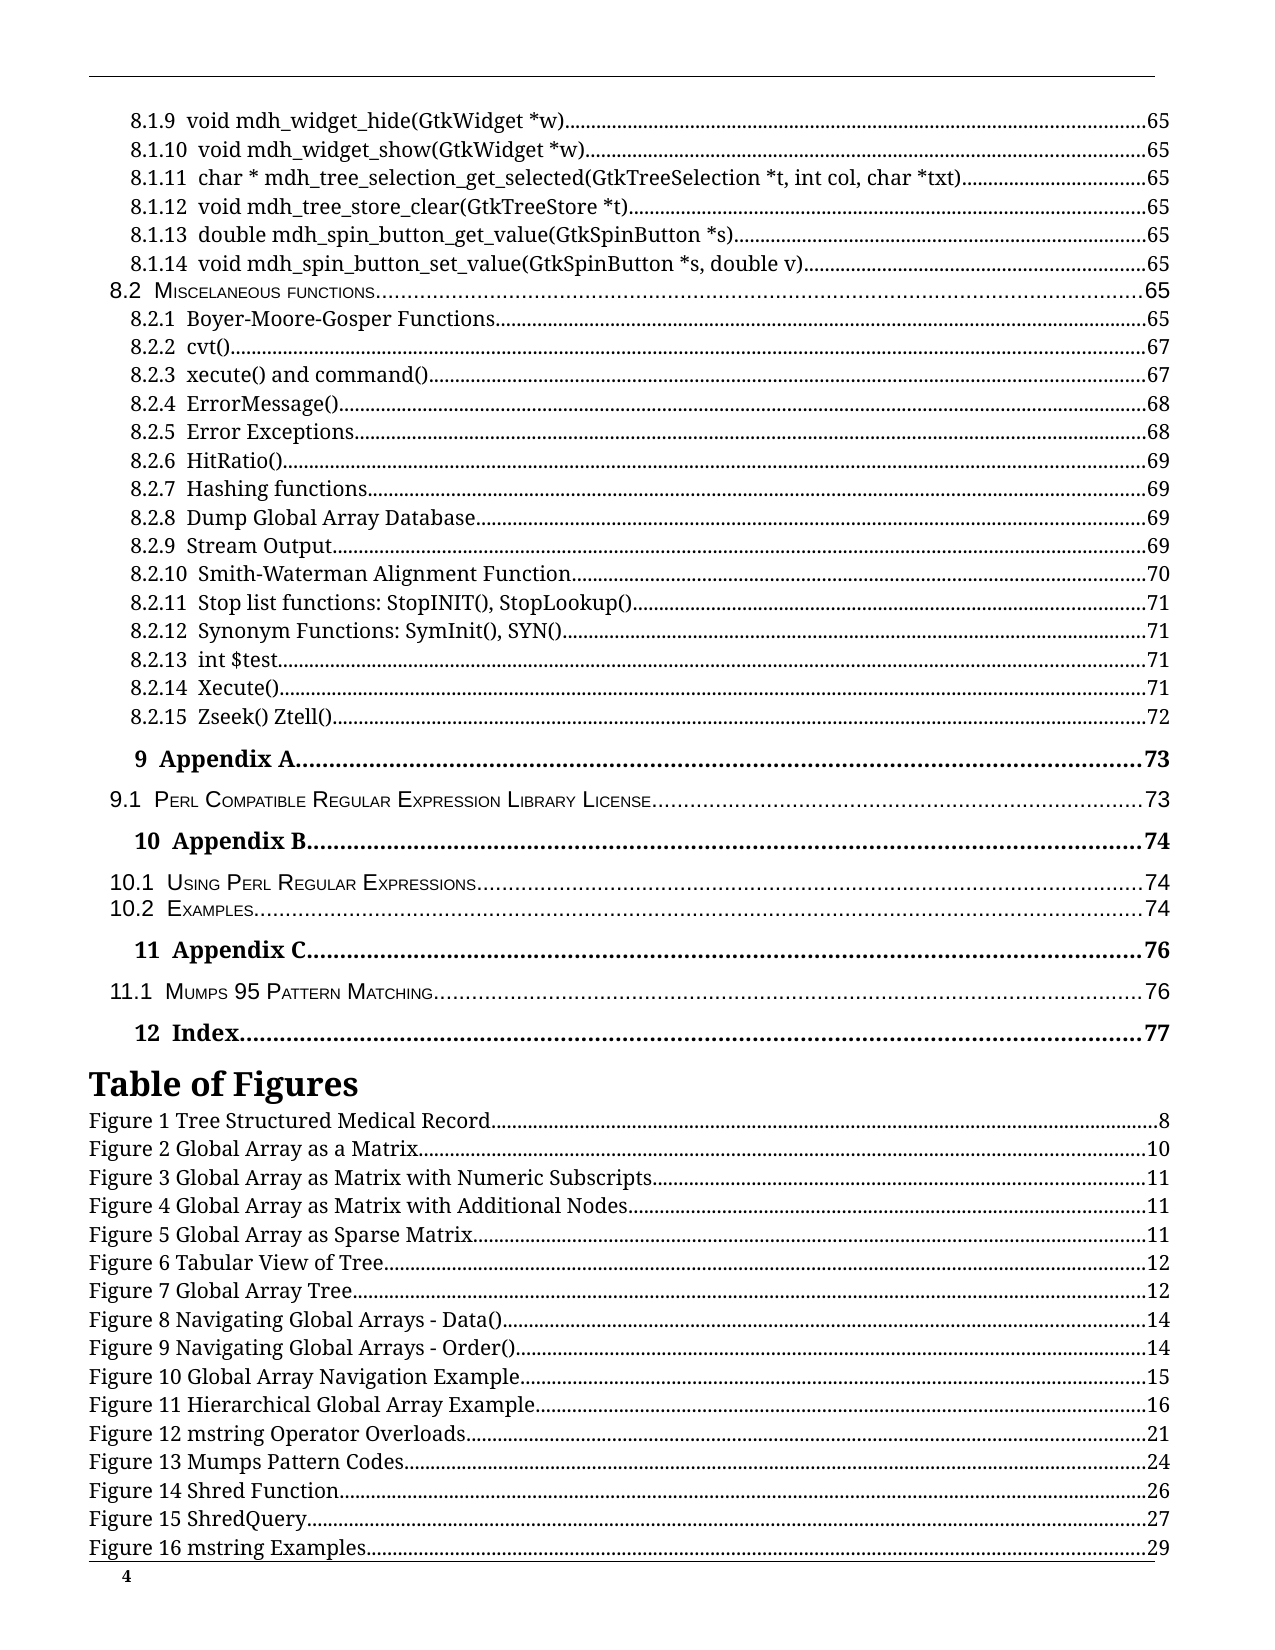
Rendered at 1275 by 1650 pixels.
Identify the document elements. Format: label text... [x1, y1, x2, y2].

text Figure 3 Global Array as Matrix with Numeric Subscripts 11 [88, 1163, 1170, 1191]
text Figure 12 mstring Operator Overloads 21 [88, 1419, 1170, 1447]
text 11 Appendix C 76 [88, 934, 1170, 966]
text 8.2.3 xecute() and command() 67 [130, 361, 1170, 389]
text 8.2.2 cvt() 67 [130, 332, 1170, 361]
text 8.2.12 Synonym Functions: SymInit(), SYN() 71 [130, 616, 1170, 645]
text Figure 10 Global Array Navigation Example 15 [88, 1362, 1170, 1390]
text Figure 6 Tabular View of Tree 12 [88, 1248, 1170, 1277]
text 12 Index 77 [88, 1017, 1170, 1048]
text 10 Appendix B 74 [88, 825, 1170, 857]
text Figure 14 Shred Function 26 [88, 1476, 1170, 1504]
text 8.1.11 char * mdh_tree_selection_get_selected(GtkTreeSelection *t, int col, char *txt) 65 [130, 163, 1170, 192]
text 9 Appendix A 73 [88, 743, 1170, 774]
text 8.2.6 HitRatio() 69 [130, 446, 1170, 474]
text Figure 5 Global Array as Sparse Matrix 11 [88, 1220, 1170, 1248]
text 8.1.14 void mdh_spin_button_set_value(GtkSpinButton *s, double v) 65 [130, 249, 1170, 277]
text 8.2.13 int $test 71 [130, 645, 1170, 673]
text 8.2.14 Xecute() 71 [130, 673, 1170, 702]
text Figure 4 Global Array as Matrix with Additional Nodes 11 [88, 1191, 1170, 1220]
text 8.2 Miscelaneous functions 65 [109, 277, 1170, 304]
text 8.2.5 Error Exceptions 68 [130, 417, 1170, 446]
subtitle Table of Figures [88, 1061, 1170, 1106]
text Figure 13 Mumps Pattern Codes 24 [88, 1447, 1170, 1476]
text Figure 16 mstring Examples 29 [88, 1533, 1170, 1561]
text 8.2.15 Zseek() Ztell() 72 [130, 702, 1170, 730]
text 8.2.7 Hashing functions 69 [130, 474, 1170, 503]
text Figure 9 Navigating Global Arrays - Order() 14 [88, 1333, 1170, 1362]
text 8.2.1 Boyer-Moore-Gosper Functions 65 [130, 304, 1170, 332]
text 8.2.8 Dump Global Array Database 69 [130, 503, 1170, 531]
text Figure 11 Hierarchical Global Array Example 16 [88, 1390, 1170, 1419]
text 8.2.9 Stream Output 69 [130, 531, 1170, 559]
text Figure 8 Navigating Global Arrays - Data() 14 [88, 1305, 1170, 1333]
text Figure 1 Tree Structured Medical Record 8 [88, 1106, 1170, 1134]
text 8.1.10 void mdh_widget_show(GtkWidget *w) 65 [130, 135, 1170, 163]
text 11.1 Mumps 95 Pattern Matching 76 [109, 978, 1170, 1004]
text 8.1.13 double mdh_spin_button_get_value(GtkSpinButton *s) 65 [130, 220, 1170, 249]
text Figure 2 Global Array as a Matrix 10 [88, 1134, 1170, 1163]
text 10.1 Using Perl Regular Expressions 74 [109, 869, 1170, 895]
text 8.1.9 void mdh_widget_hide(GtkWidget *w) 65 [130, 107, 1170, 135]
text 9.1 Perl Compatible Regular Expression Library License 73 [109, 786, 1170, 813]
text 8.2.10 Smith-Waterman Alignment Function 70 [130, 559, 1170, 588]
text 8.2.11 Stop list functions: StopINIT(), StopLookup() 71 [130, 588, 1170, 616]
text Figure 15 ShredQuery 27 [88, 1504, 1170, 1533]
text Figure 7 Global Array Tree 12 [88, 1277, 1170, 1305]
text 8.2.4 ErrorMessage() 68 [130, 389, 1170, 417]
text 10.2 Examples 74 [109, 895, 1170, 922]
text 8.1.12 void mdh_tree_store_clear(GtkTreeStore *t) 65 [130, 192, 1170, 220]
